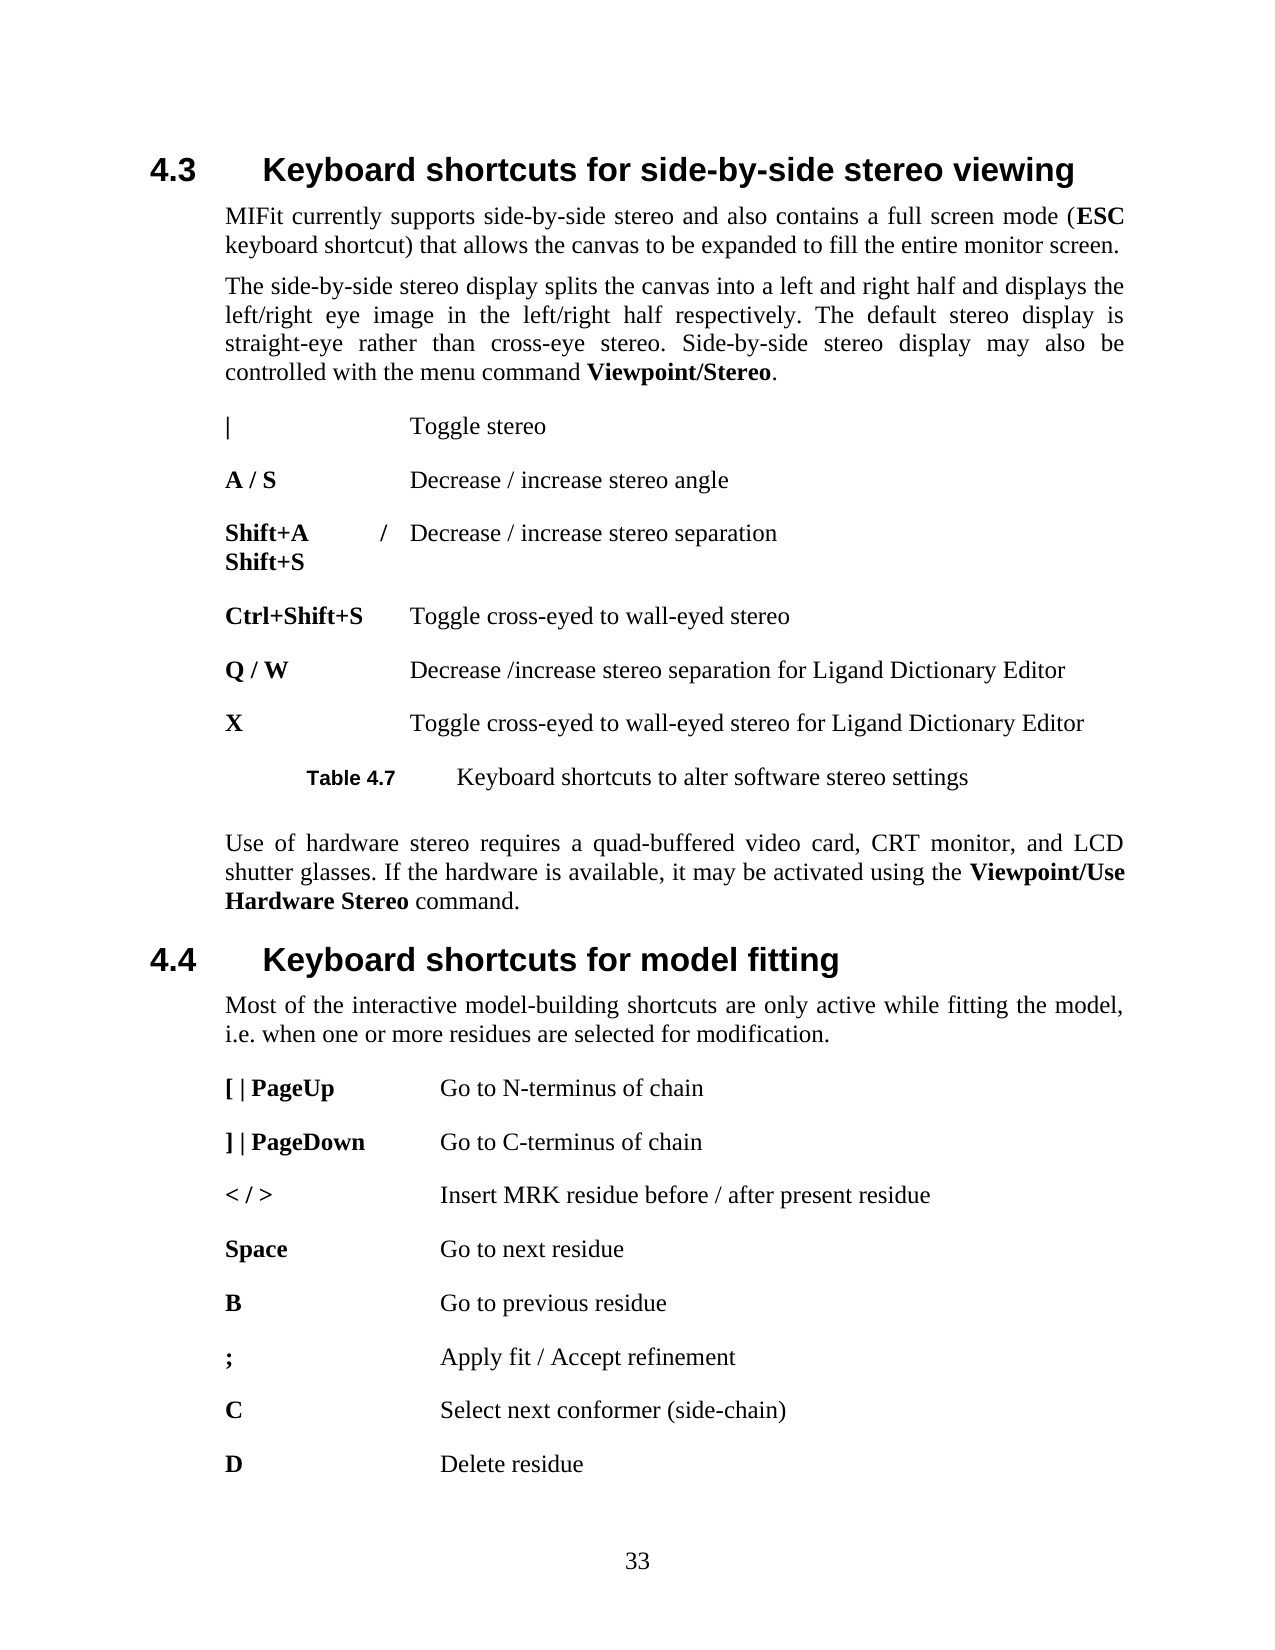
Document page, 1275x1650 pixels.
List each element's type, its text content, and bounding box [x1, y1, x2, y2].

text Table 4.7 Keyboard shortcuts to alter software stereo settings [150, 762, 1125, 791]
table_cell D [214, 1437, 429, 1491]
table_cell Insert MRK residue before / after present residue [429, 1168, 1211, 1222]
table_cell Decrease / increase stereo angle [398, 452, 1211, 506]
table_cell B [214, 1276, 429, 1329]
table_cell ] | PageDown [214, 1114, 429, 1168]
table_cell < / > [214, 1168, 429, 1222]
text MIFit currently supports side-by-side stereo and also contains a full screen mode (ESC keyboard shortcut) that allows the canvas to be expanded to fill the entire monitor screen. [225, 201, 1125, 258]
table_cell Decrease /increase stereo separation for Ligand Dictionary Editor [398, 642, 1211, 696]
table_header | [214, 399, 398, 452]
table_cell A / S [214, 452, 398, 506]
table_cell C [214, 1383, 429, 1437]
table_cell Toggle cross-eyed to wall-eyed stereo for Ligand Dictionary Editor [398, 696, 1211, 750]
table_header [ | PageUp [214, 1061, 429, 1114]
table_header Toggle stereo [398, 399, 1211, 452]
table_cell Ctrl+Shift+S [214, 589, 398, 642]
table_header Go to N-terminus of chain [429, 1061, 1211, 1114]
table_cell Go to C-terminus of chain [429, 1114, 1211, 1168]
table_cell Space [214, 1222, 429, 1276]
table_cell Delete residue [429, 1437, 1211, 1491]
subtitle Keyboard shortcuts for side-by-side stereo viewing [150, 150, 1125, 188]
text Use of hardware stereo requires a quad-buffered video card, CRT monitor, and LCD shutter glasses. If the hardware is available, it may be activated using the Viewpoint/Use Hardware Stereo command. [225, 828, 1125, 915]
table_cell Toggle cross-eyed to wall-eyed stereo [398, 589, 1211, 642]
table_cell Go to next residue [429, 1222, 1211, 1276]
table_cell ; [214, 1329, 429, 1383]
table_cell Shift+A / Shift+S [214, 506, 398, 588]
text The side-by-side stereo display splits the canvas into a left and right half and displays the left/right eye image in the left/right half respectively. The default stereo display is straight-eye rather than cross-eye stereo. Side-by-side stereo display may also be controlled with the menu command Viewpoint/Stereo. [225, 271, 1125, 386]
table_cell Go to previous residue [429, 1276, 1211, 1329]
subtitle Keyboard shortcuts for model fitting [150, 940, 1125, 978]
table_cell X [214, 696, 398, 750]
table_cell Q / W [214, 642, 398, 696]
table_cell Decrease / increase stereo separation [398, 506, 1211, 588]
table_cell Apply fit / Accept refinement [429, 1329, 1211, 1383]
table_cell Select next conformer (side-chain) [429, 1383, 1211, 1437]
text Most of the interactive model-building shortcuts are only active while fitting the model, i.e. when one or more residues are selected for modification. [225, 991, 1125, 1048]
